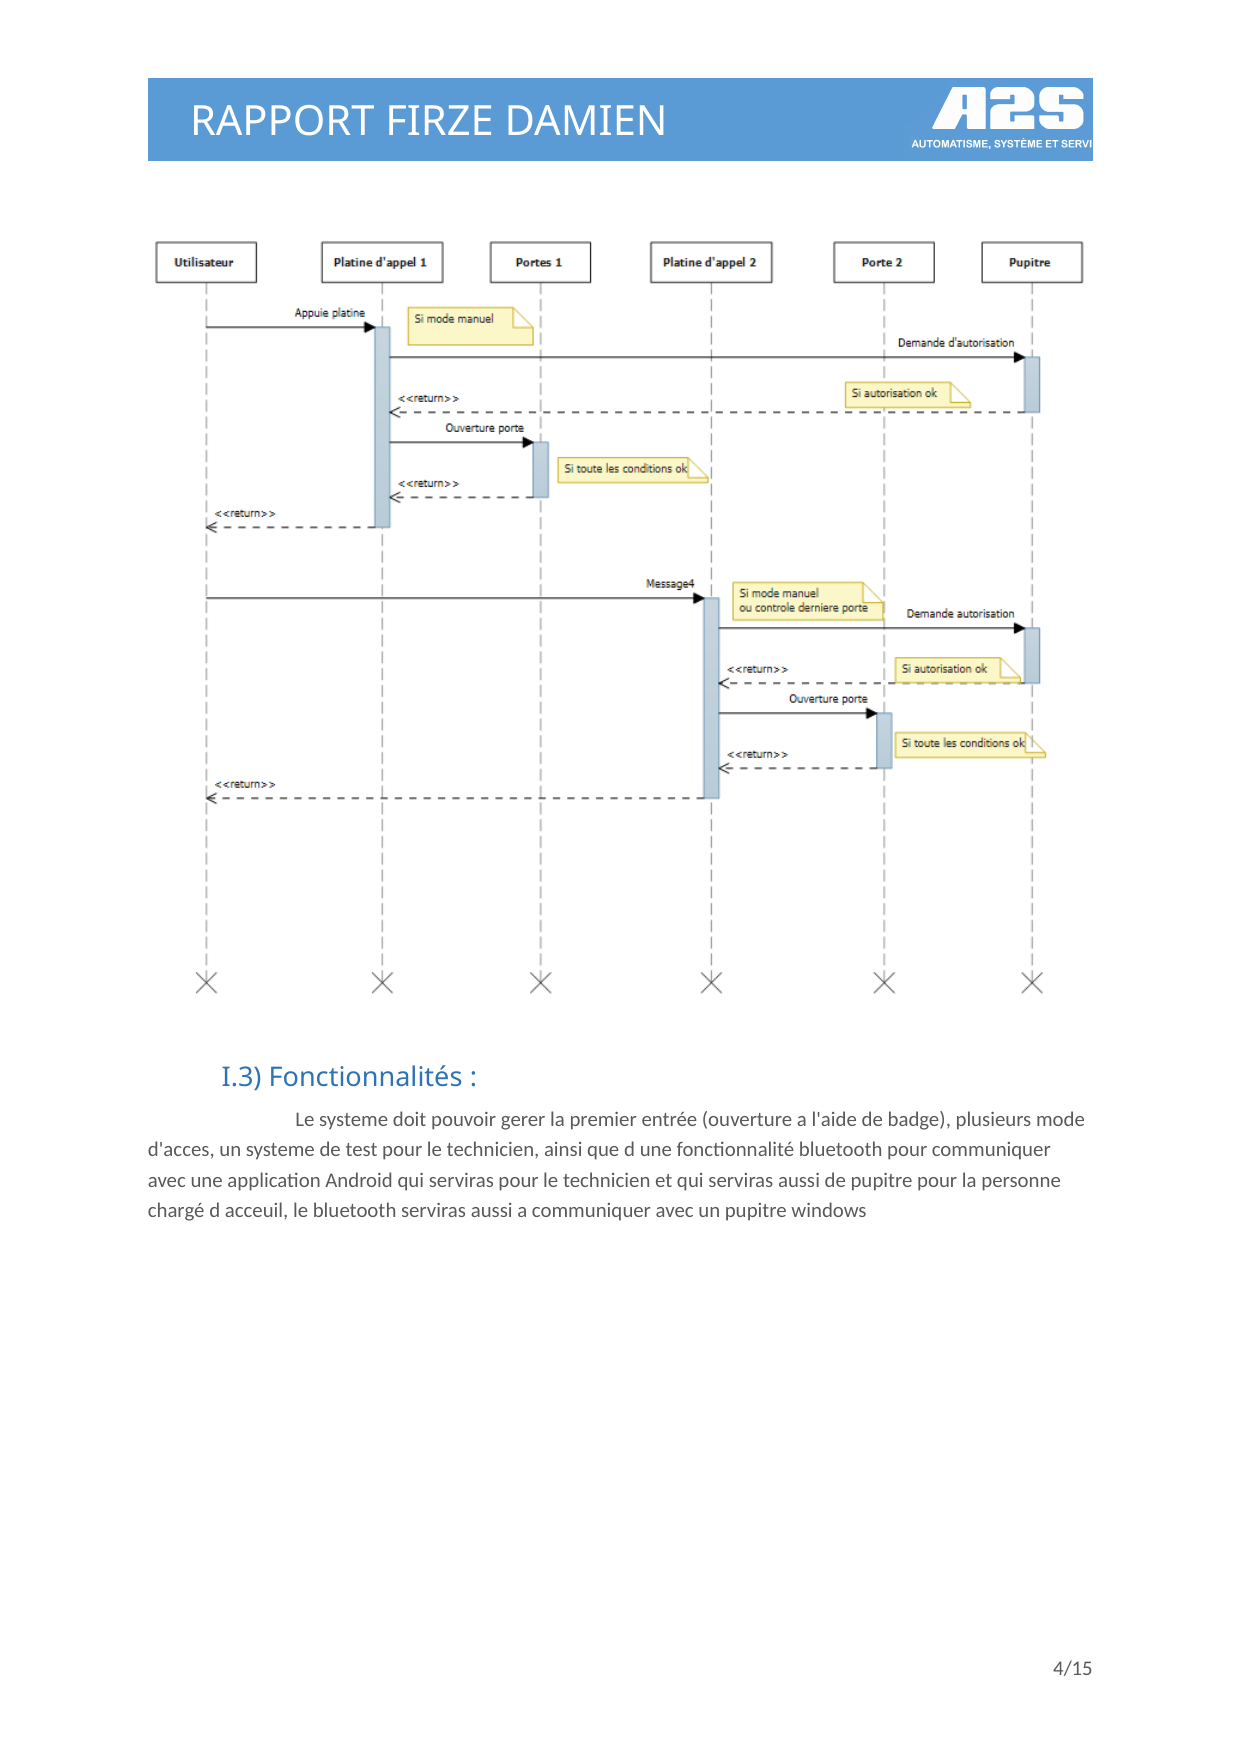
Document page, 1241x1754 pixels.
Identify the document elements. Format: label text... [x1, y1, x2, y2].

picture [147, 234, 1093, 1006]
subtitle I.3) Fonctionnalités : [148, 1058, 1093, 1094]
text Le systeme doit pouvoir gerer la premier entrée (ouverture a l'aide de badge), plusieurs mode d'acces, un systeme de test pour le technicien, ainsi que d une fonctionnalité bluetooth pour communiquer avec une application Android qui serviras pour le technicien et qui serviras aussi de pupitre pour la personne chargé d acceuil, le bluetooth serviras aussi a communiquer avec un pupitre windows [148, 1106, 1093, 1223]
picture [903, 79, 1092, 160]
picture [903, 55, 1115, 188]
